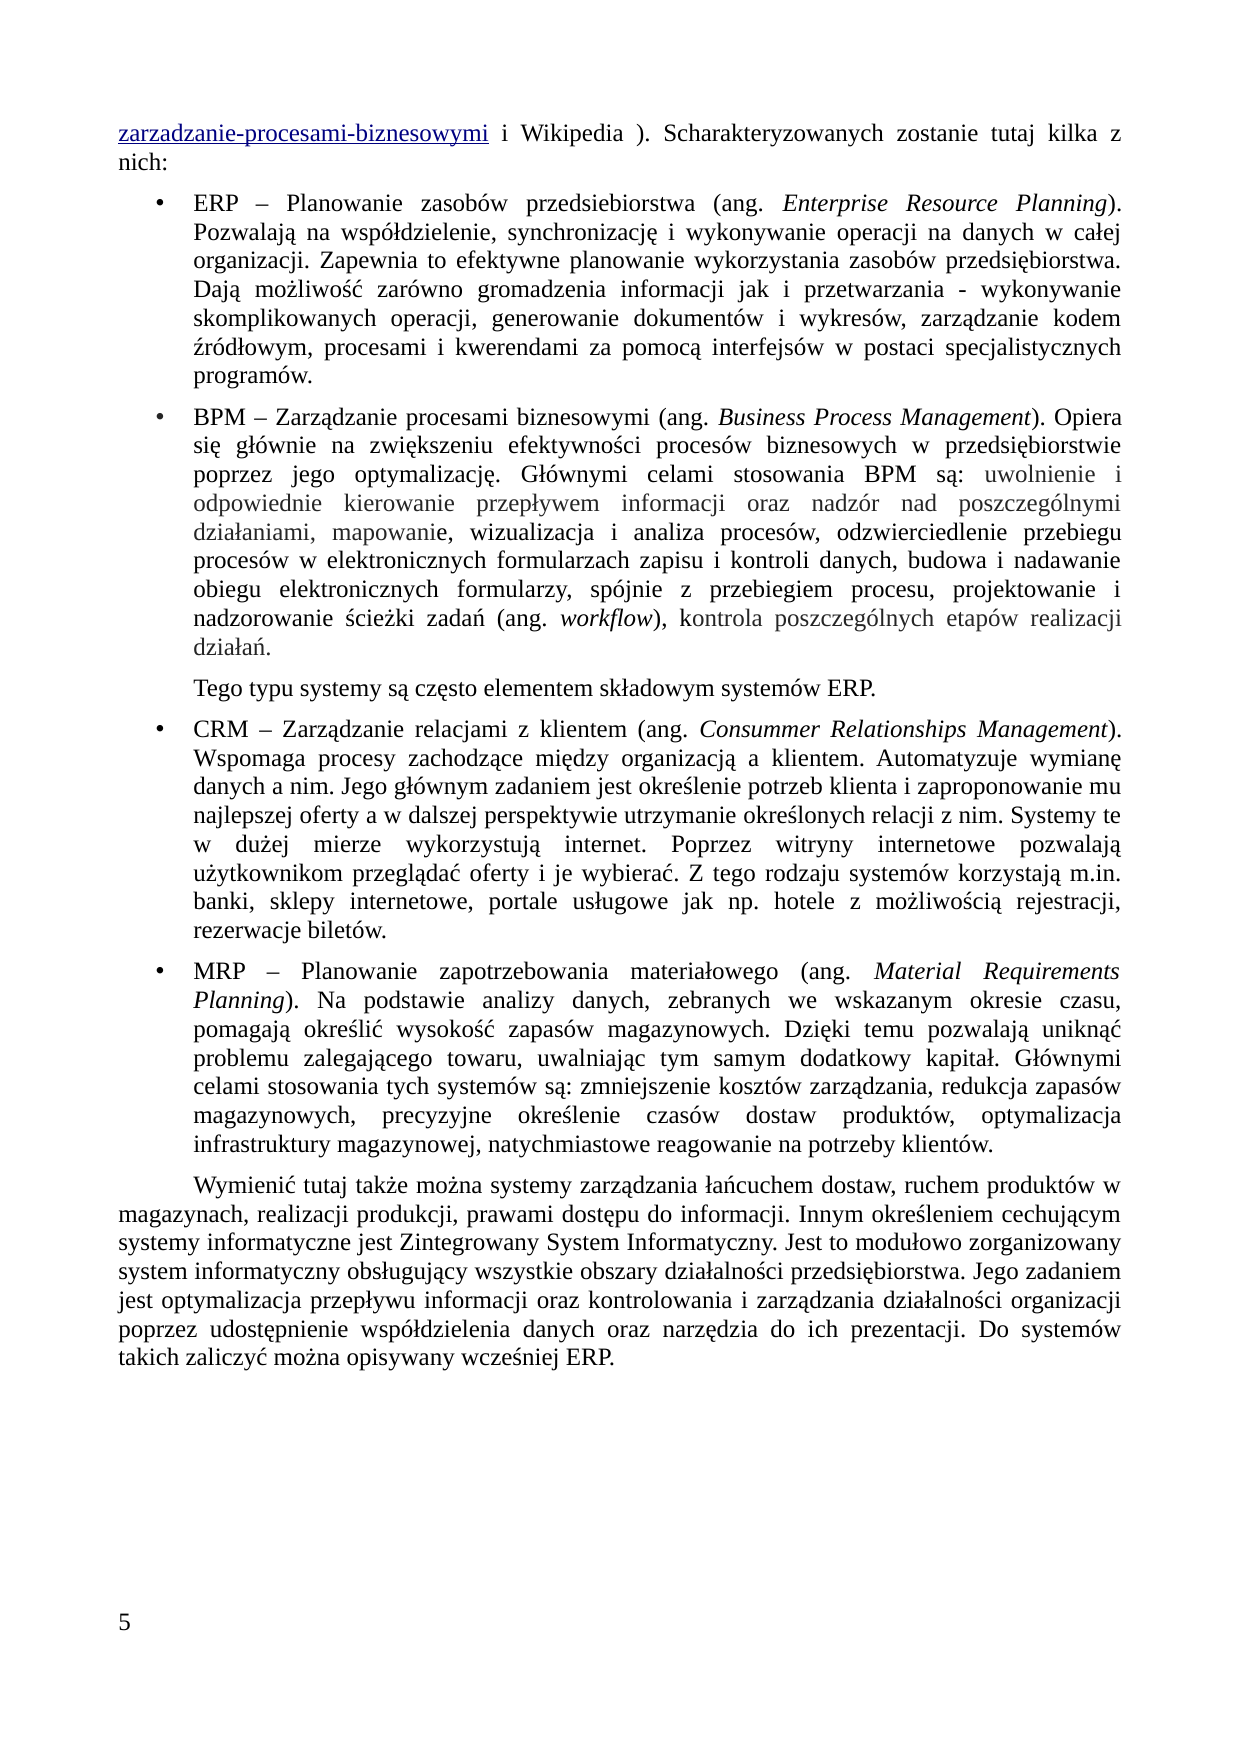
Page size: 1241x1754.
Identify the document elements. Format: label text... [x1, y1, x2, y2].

list MRP – Planowanie zapotrzebowania materiałowego (ang. Material Requirements Planning). Na podstawie analizy danych, zebranych we wskazanym okresie czasu, pomagają określić wysokość zapasów magazynowych. Dzięki temu pozwalają uniknąć problemu zalegającego towaru, uwalniając tym samym dodatkowy kapitał. Głównymi celami stosowania tych systemów są: zmniejszenie kosztów zarządzania, redukcja zapasów magazynowych, precyzyjne określenie czasów dostaw produktów, optymalizacja infrastruktury magazynowej, natychmiastowe reagowanie na potrzeby klientów. [156, 956, 1122, 1158]
text Wymienić tutaj także można systemy zarządzania łańcuchem dostaw, ruchem produktów w magazynach, realizacji produkcji, prawami dostępu do informacji. Innym określeniem cechującym systemy informatyczne jest Zintegrowany System Informatyczny. Jest to modułowo zorganizowany system informatyczny obsługujący wszystkie obszary działalności przedsiębiorstwa. Jego zadaniem jest optymalizacja przepływu informacji oraz kontrolowania i zarządzania działalności organizacji poprzez udostępnienie współdzielenia danych oraz narzędzia do ich prezentacji. Do systemów takich zaliczyć można opisywany wcześniej ERP. [118, 1170, 1122, 1371]
list Tego typu systemy są często elementem składowym systemów ERP. [156, 673, 1122, 702]
list CRM – Zarządzanie relacjami z klientem (ang. Consummer Relationships Management). Wspomaga procesy zachodzące między organizacją a klientem. Automatyzuje wymianę danych a nim. Jego głównym zadaniem jest określenie potrzeb klienta i zaproponowanie mu najlepszej oferty a w dalszej perspektywie utrzymanie określonych relacji z nim. Systemy te w dużej mierze wykorzystują internet. Poprzez witryny internetowe pozwalają użytkownikom przeglądać oferty i je wybierać. Z tego rodzaju systemów korzystają m.in. banki, sklepy internetowe, portale usługowe jak np. hotele z możliwością rejestracji, rezerwacje biletów. [156, 714, 1122, 944]
list ERP – Planowanie zasobów przedsiebiorstwa (ang. Enterprise Resource Planning). Pozwalają na współdzielenie, synchronizację i wykonywanie operacji na danych w całej organizacji. Zapewnia to efektywne planowanie wykorzystania zasobów przedsiębiorstwa. Dają możliwość zarówno gromadzenia informacji jak i przetwarzania - wykonywanie skomplikowanych operacji, generowanie dokumentów i wykresów, zarządzanie kodem źródłowym, procesami i kwerendami za pomocą interfejsów w postaci specjalistycznych programów. [156, 188, 1122, 389]
list BPM – Zarządzanie procesami biznesowymi (ang. Business Process Management). Opiera się głównie na zwiększeniu efektywności procesów biznesowych w przedsiębiorstwie poprzez jego optymalizację. Głównymi celami stosowania BPM są: uwolnienie i odpowiednie kierowanie przepływem informacji oraz nadzór nad poszczególnymi działaniami, mapowanie, wizualizacja i analiza procesów, odzwierciedlenie przebiegu procesów w elektronicznych formularzach zapisu i kontroli danych, budowa i nadawanie obiegu elektronicznych formularzy, spójnie z przebiegiem procesu, projektowanie i nadzorowanie ścieżki zadań (ang. workflow), kontrola poszczególnych etapów realizacji działań. [156, 402, 1122, 660]
text zarzadzanie-procesami-biznesowymi i Wikipedia ). Scharakteryzowanych zostanie tutaj kilka z nich: [118, 118, 1122, 176]
